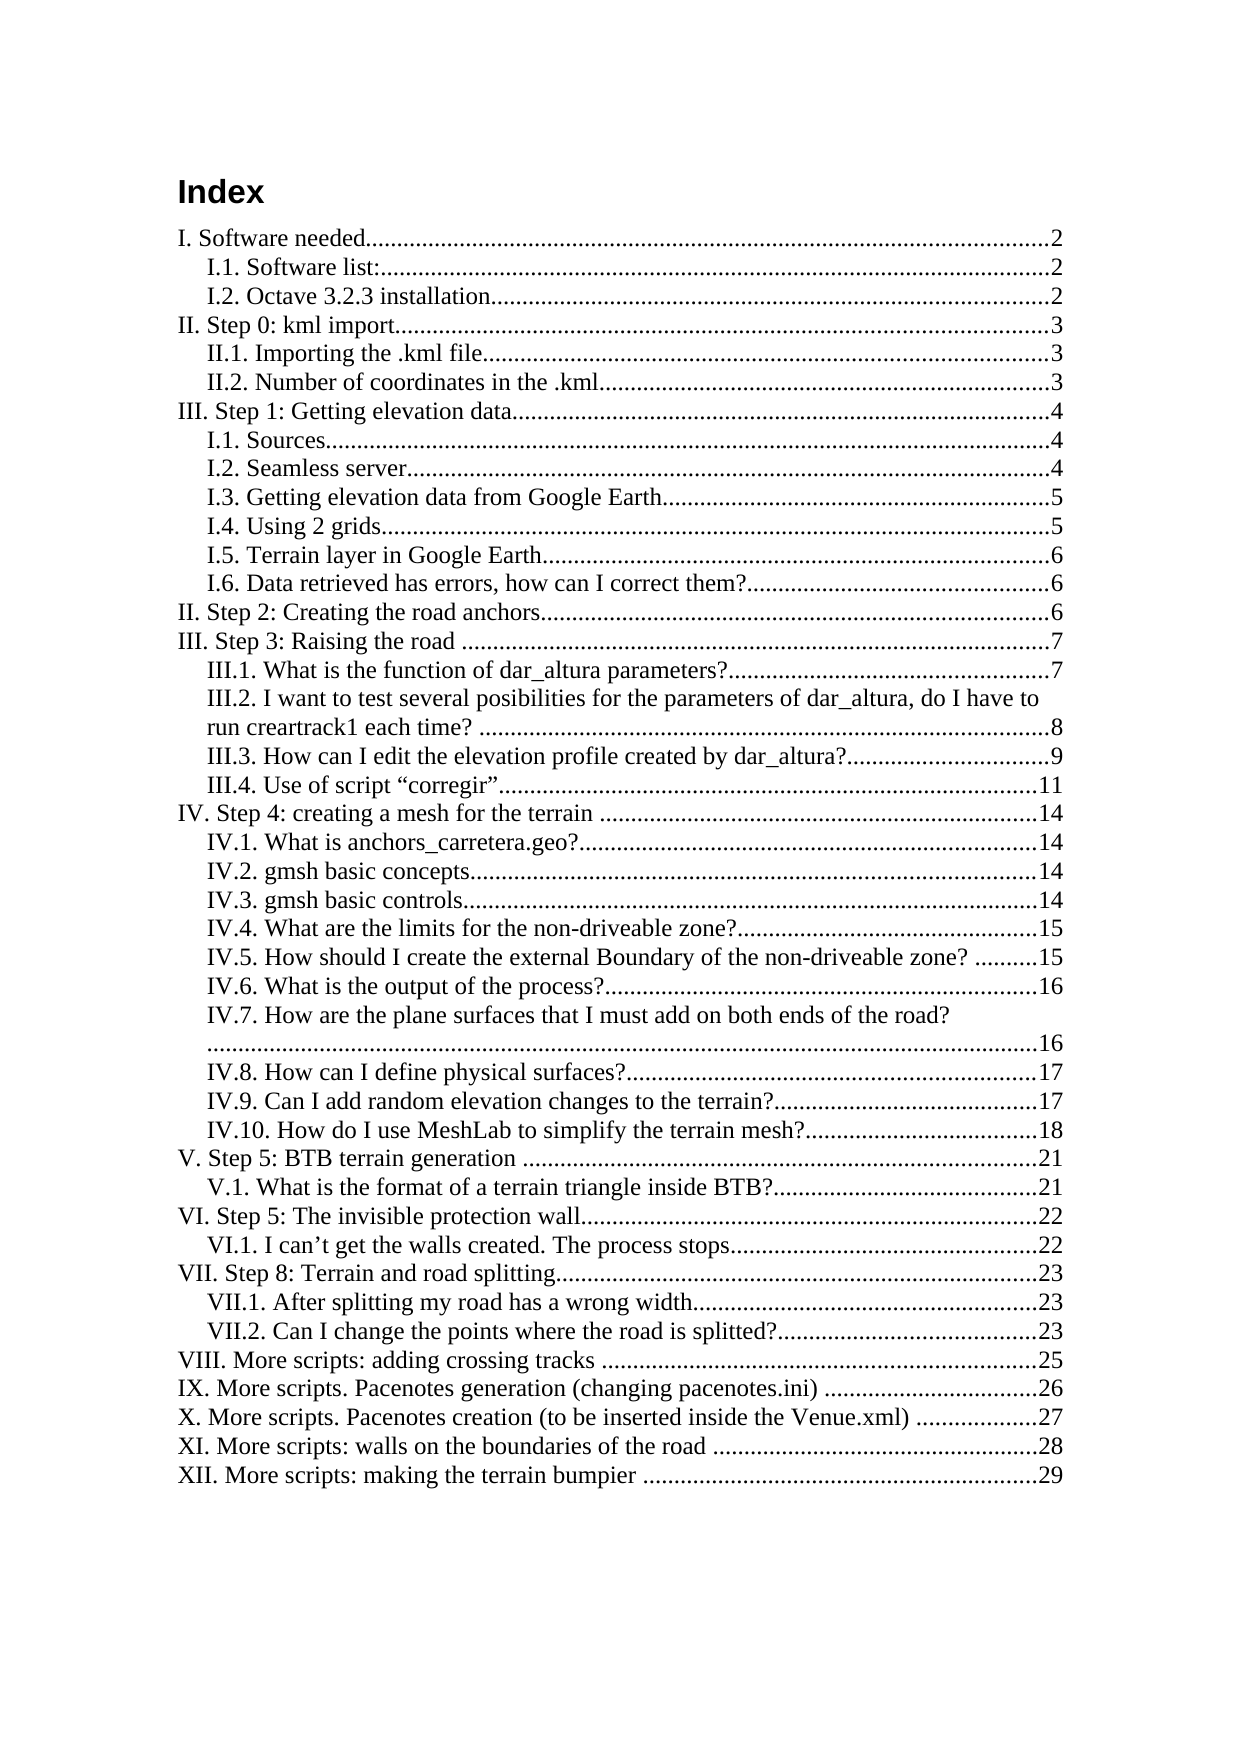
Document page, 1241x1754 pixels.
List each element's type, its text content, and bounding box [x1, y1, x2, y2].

text IV.7. How are the plane surfaces that I must add on both ends of the road? 16 [207, 1000, 1063, 1057]
text IV.6. What is the output of the process? 16 [207, 971, 1063, 1000]
text IV.10. How do I use MeshLab to simplify the terrain mesh? 18 [207, 1115, 1063, 1143]
text IV.9. Can I add random elevation changes to the terrain? 17 [207, 1086, 1063, 1115]
text II. Step 0: kml import 3 [177, 310, 1063, 338]
text I.1. Software list: 2 [207, 252, 1063, 281]
text VII.1. After splitting my road has a wrong width 23 [207, 1287, 1063, 1316]
text II.1. Importing the .kml file 3 [207, 338, 1063, 367]
text I. Software needed 2 [177, 223, 1063, 252]
text IX. More scripts. Pacenotes generation (changing pacenotes.ini) 26 [177, 1373, 1063, 1402]
text VII. Step 8: Terrain and road splitting 23 [177, 1258, 1063, 1287]
text III.2. I want to test several posibilities for the parameters of dar_altura, do I have to run creartrack1 each time? 8 [207, 683, 1063, 741]
text VI.1. I can’t get the walls created. The process stops 22 [207, 1230, 1063, 1258]
text XII. More scripts: making the terrain bumpier 29 [177, 1460, 1063, 1488]
text IV.2. gmsh basic concepts 14 [207, 856, 1063, 885]
text III.3. How can I edit the elevation profile created by dar_altura? 9 [207, 741, 1063, 770]
text VIII. More scripts: adding crossing tracks 25 [177, 1345, 1063, 1373]
text VI. Step 5: The invisible protection wall 22 [177, 1201, 1063, 1230]
text IV.3. gmsh basic controls 14 [207, 885, 1063, 913]
text XI. More scripts: walls on the boundaries of the road 28 [177, 1431, 1063, 1460]
text V. Step 5: BTB terrain generation 21 [177, 1143, 1063, 1172]
subtitle Index [177, 173, 1063, 211]
text II.2. Number of coordinates in the .kml 3 [207, 367, 1063, 396]
text V.1. What is the format of a terrain triangle inside BTB? 21 [207, 1172, 1063, 1201]
text I.5. Terrain layer in Google Earth 6 [207, 540, 1063, 568]
text I.4. Using 2 grids 5 [207, 511, 1063, 540]
text III. Step 3: Raising the road 7 [177, 626, 1063, 655]
text I.3. Getting elevation data from Google Earth 5 [207, 482, 1063, 511]
text IV.5. How should I create the external Boundary of the non-driveable zone? 15 [207, 942, 1063, 971]
text IV. Step 4: creating a mesh for the terrain 14 [177, 798, 1063, 827]
text I.6. Data retrieved has errors, how can I correct them? 6 [207, 568, 1063, 597]
text I.2. Seamless server 4 [207, 453, 1063, 482]
text VII.2. Can I change the points where the road is splitted? 23 [207, 1316, 1063, 1345]
text IV.4. What are the limits for the non-driveable zone? 15 [207, 913, 1063, 942]
text IV.8. How can I define physical surfaces? 17 [207, 1057, 1063, 1086]
text III. Step 1: Getting elevation data 4 [177, 396, 1063, 425]
text III.4. Use of script “corregir” 11 [207, 770, 1063, 798]
text III.1. What is the function of dar_altura parameters? 7 [207, 655, 1063, 683]
text I.1. Sources 4 [207, 425, 1063, 453]
text IV.1. What is anchors_carretera.geo? 14 [207, 827, 1063, 856]
text I.2. Octave 3.2.3 installation 2 [207, 281, 1063, 310]
text X. More scripts. Pacenotes creation (to be inserted inside the Venue.xml) 27 [177, 1402, 1063, 1431]
text II. Step 2: Creating the road anchors 6 [177, 597, 1063, 626]
